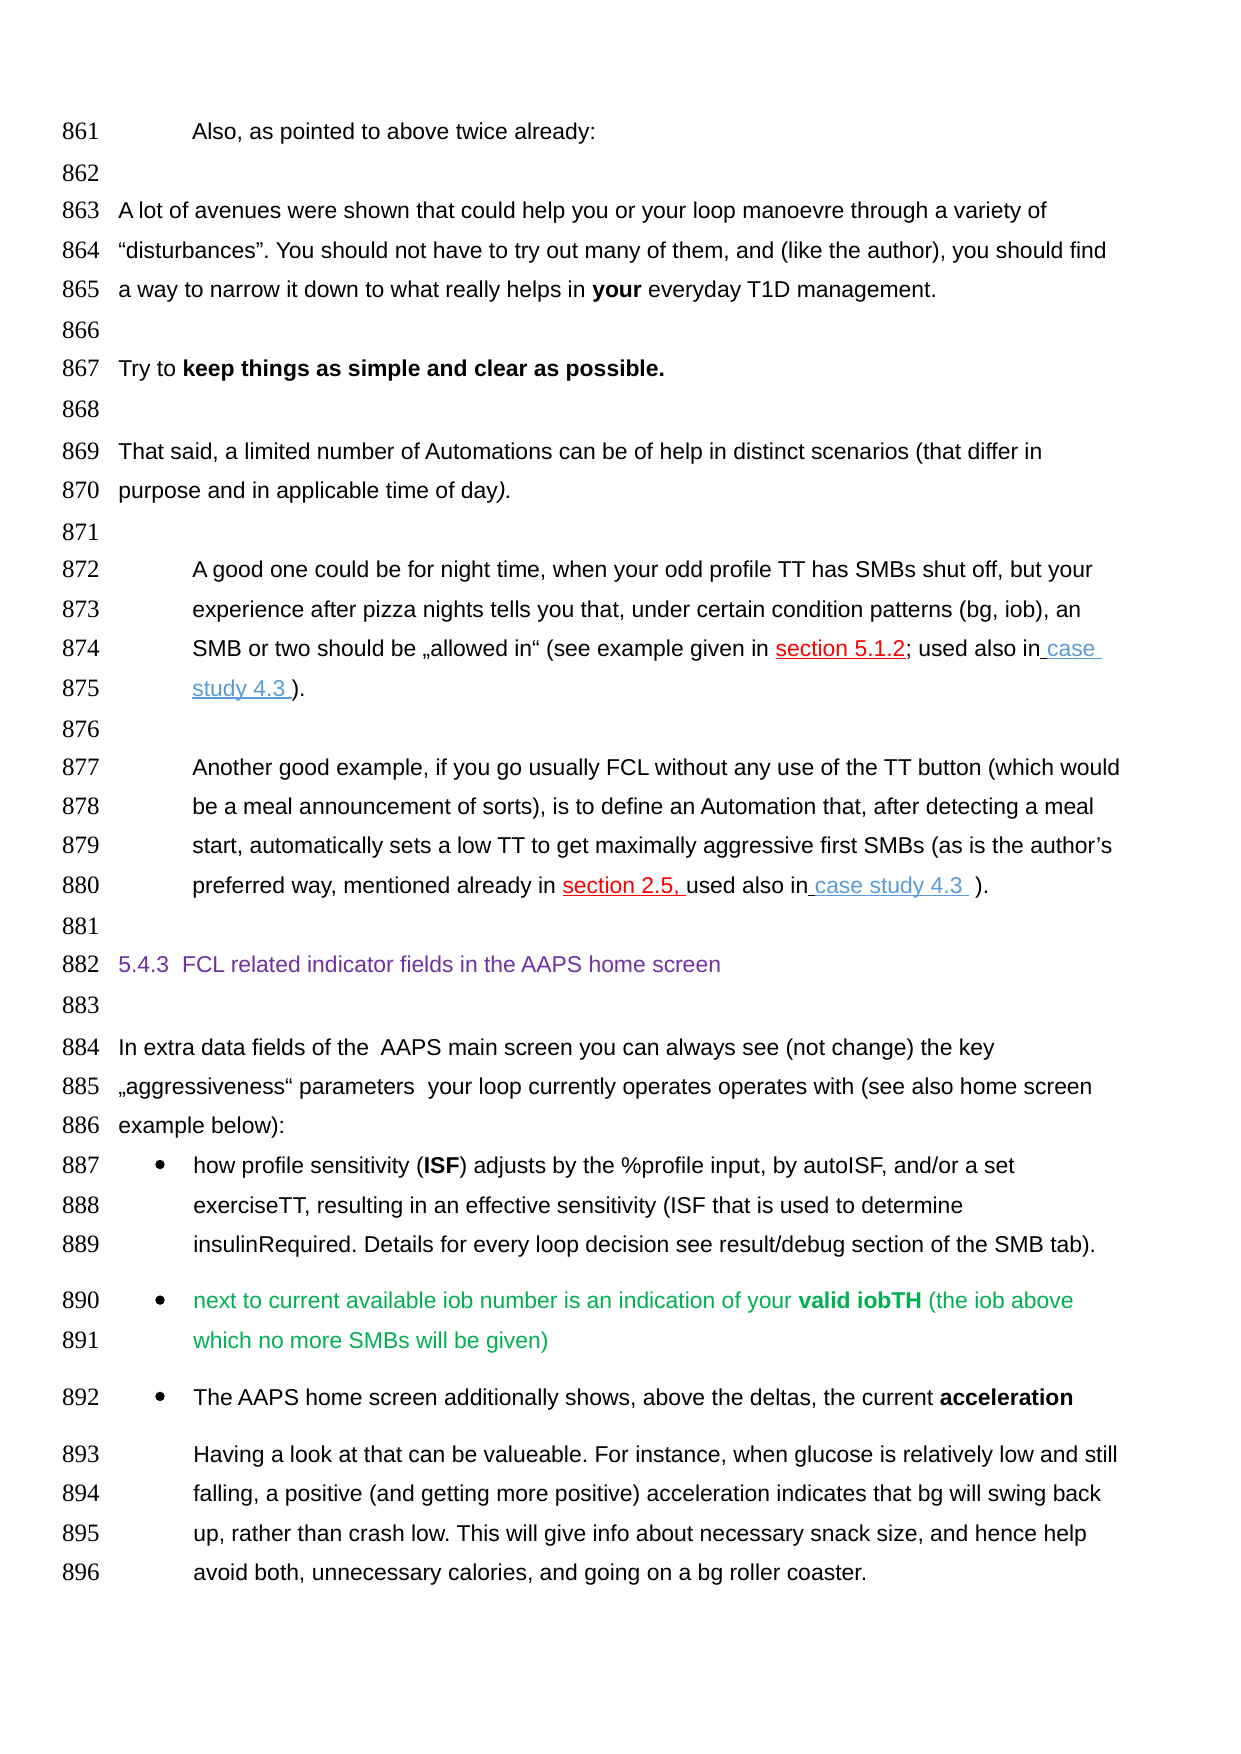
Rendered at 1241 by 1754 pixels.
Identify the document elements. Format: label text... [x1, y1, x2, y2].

text Try to keep things as simple and clear as possible. [118, 355, 1122, 381]
text 5.4.3 FCL related indicator fields in the AAPS home screen [118, 951, 1122, 977]
list next to current available iob number is an indication of your valid iobTH (the iob above which no more SMBs will be given) [156, 1287, 1122, 1354]
text Another good example, if you go usually FCL without any use of the TT button (which would be a meal announcement of sorts), is to define an Automation that, after detecting a meal start, automatically sets a low TT to get maximally aggressive first SMBs (as is the author’s preferred way, mentioned already in section 2.5, used also in case study 4.3 ). [192, 753, 1122, 898]
text In extra data fields of the AAPS main screen you can always see (not change) the key „aggressiveness“ parameters your loop currently operates operates with (see also home screen example below): [118, 1033, 1122, 1139]
text A lot of avenues were shown that could help you or your loop manoevre through a variety of “disturbances”. You should not have to try out many of them, and (like the author), you should find a way to narrow it down to what really helps in your everyday T1D management. [118, 197, 1122, 302]
list The AAPS home screen additionally shows, above the deltas, the current acceleration [156, 1384, 1122, 1411]
text A good one could be for night time, when your odd profile TT has SMBs shut off, but your experience after pizza nights tells you that, under certain condition patterns (bg, iob), an SMB or two should be „allowed in“ (see example given in section 5.1.2; used also in case study 4.3 ). [192, 556, 1122, 701]
list how profile sensitivity (ISF) adjusts by the %profile input, by autoISF, and/or a set exerciseTT, resulting in an effective sensitivity (ISF that is used to determine insulinRequired. Details for every loop decision see result/debug section of the SMB tab). [156, 1152, 1122, 1258]
list Having a look at that can be valueable. For instance, when glucose is relatively low and still falling, a positive (and getting more positive) acceleration indicates that bg will swing back up, rather than crash low. This will give info about necessary snack size, and hence help avoid both, unnecessary calories, and going on a bg roller coaster. [193, 1441, 1122, 1585]
text Also, as pointed to above twice already: [192, 118, 1122, 144]
text That said, a limited number of Automations can be of help in distinct scenarios (that differ in purpose and in applicable time of day). [118, 438, 1122, 503]
